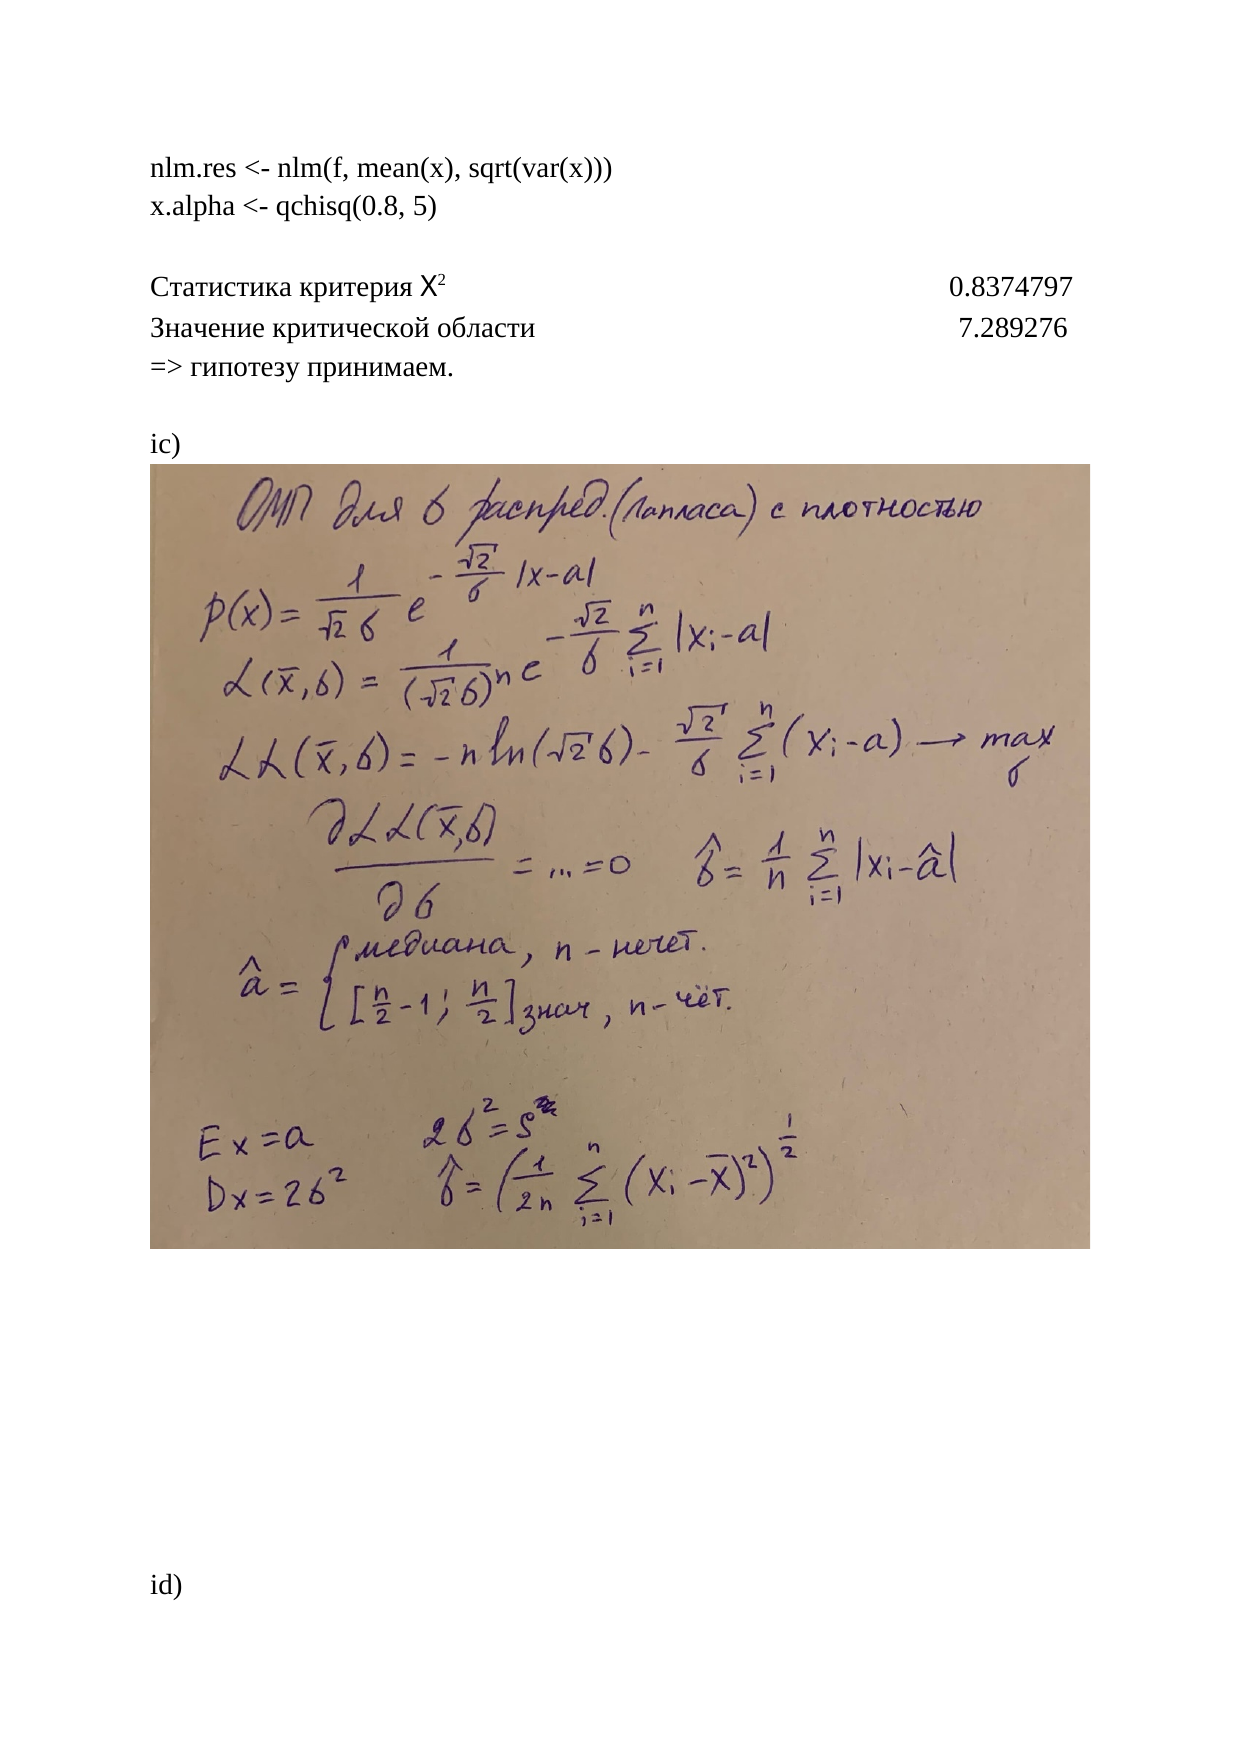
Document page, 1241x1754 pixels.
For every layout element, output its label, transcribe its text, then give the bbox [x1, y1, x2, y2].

text nlm.res <- nlm(f, mean(x), sqrt(var(x))) [150, 150, 1090, 183]
text x.alpha <- qchisq(0.8, 5) [150, 188, 1090, 222]
text ic) [150, 426, 1090, 459]
picture [150, 464, 1091, 1249]
text id) [150, 1567, 1090, 1601]
text Статистика критерия X2 0.8374797 Значение критической области 7.289276 => гипотезу принимаем. [150, 266, 1090, 382]
